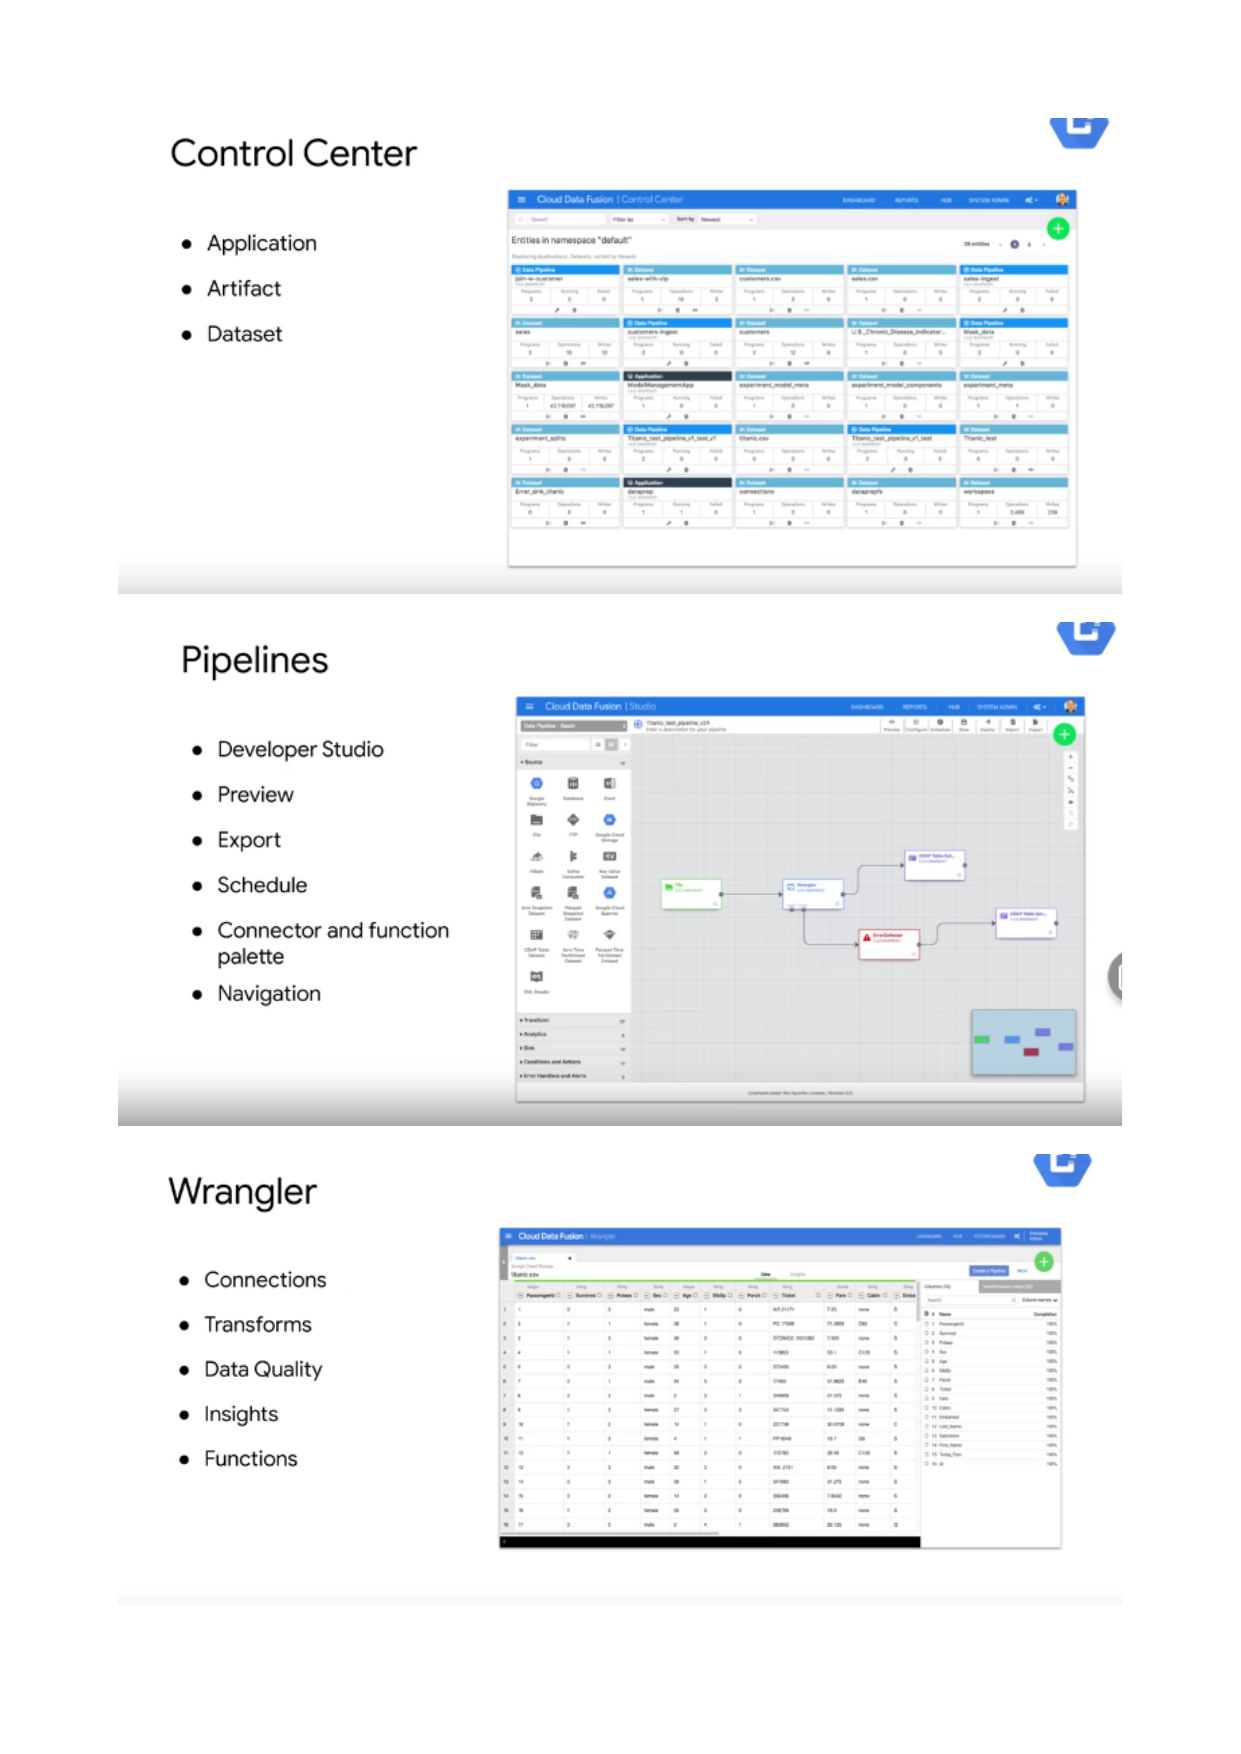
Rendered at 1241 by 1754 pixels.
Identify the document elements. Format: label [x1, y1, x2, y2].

picture [118, 622, 1123, 1126]
picture [118, 118, 1123, 594]
picture [118, 1154, 1123, 1605]
